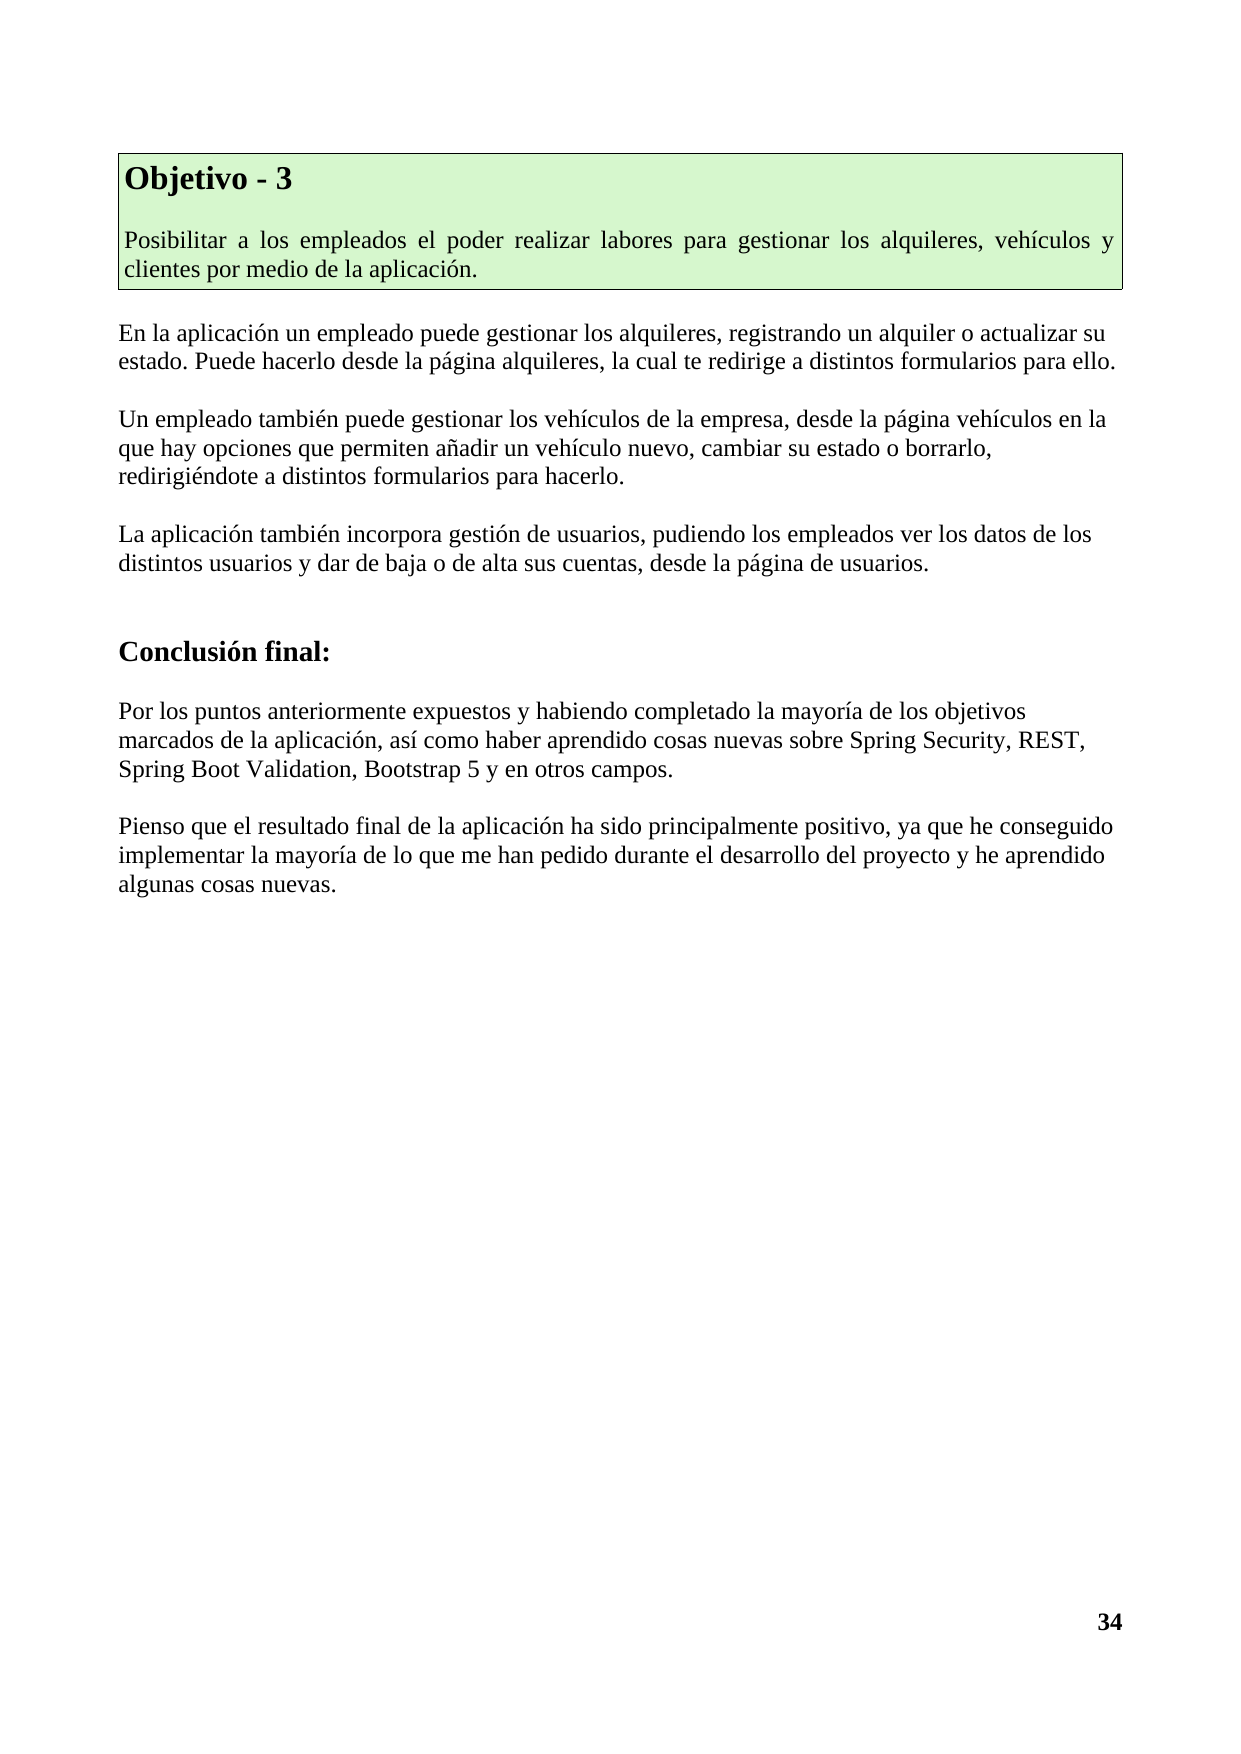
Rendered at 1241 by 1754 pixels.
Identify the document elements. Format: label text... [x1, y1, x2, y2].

text Conclusión final: [118, 634, 1122, 667]
text Un empleado también puede gestionar los vehículos de la empresa, desde la página vehículos en la que hay opciones que permiten añadir un vehículo nuevo, cambiar su estado o borrarlo, redirigiéndote a distintos formularios para hacerlo. [118, 404, 1122, 490]
text La aplicación también incorpora gestión de usuarios, pudiendo los empleados ver los datos de los distintos usuarios y dar de baja o de alta sus cuentas, desde la página de usuarios. [118, 519, 1122, 576]
text Pienso que el resultado final de la aplicación ha sido principalmente positivo, ya que he conseguido implementar la mayoría de lo que me han pedido durante el desarrollo del proyecto y he aprendido algunas cosas nuevas. [118, 811, 1122, 897]
text En la aplicación un empleado puede gestionar los alquileres, registrando un alquiler o actualizar su estado. Puede hacerlo desde la página alquileres, la cual te redirige a distintos formularios para ello. [118, 318, 1122, 375]
text Por los puntos anteriormente expuestos y habiendo completado la mayoría de los objetivos marcados de la aplicación, así como haber aprendido cosas nuevas sobre Spring Security, REST, Spring Boot Validation, Bootstrap 5 y en otros campos. [118, 696, 1122, 782]
table_header Objetivo - 3 Posibilitar a los empleados el poder realizar labores para gestionar los alquileres, vehículos y clientes por medio de la aplicación. [119, 154, 1122, 289]
